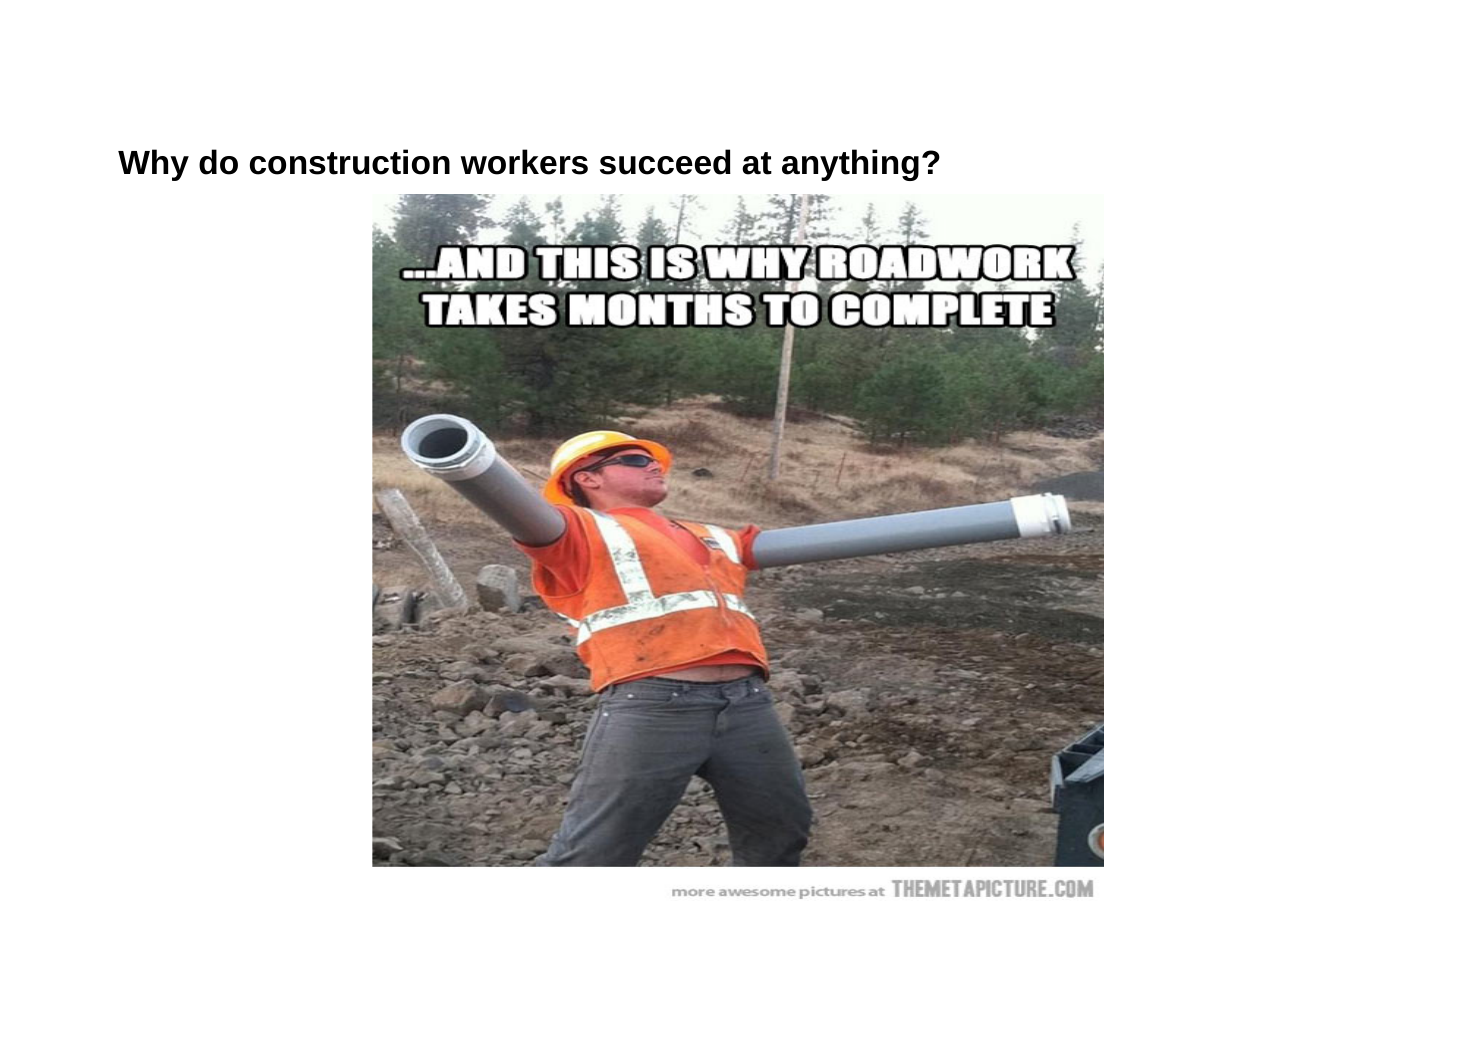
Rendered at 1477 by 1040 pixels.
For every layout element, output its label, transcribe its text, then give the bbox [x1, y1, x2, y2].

picture [372, 194, 1104, 907]
subtitle Why do construction workers succeed at anything? [118, 143, 1358, 182]
